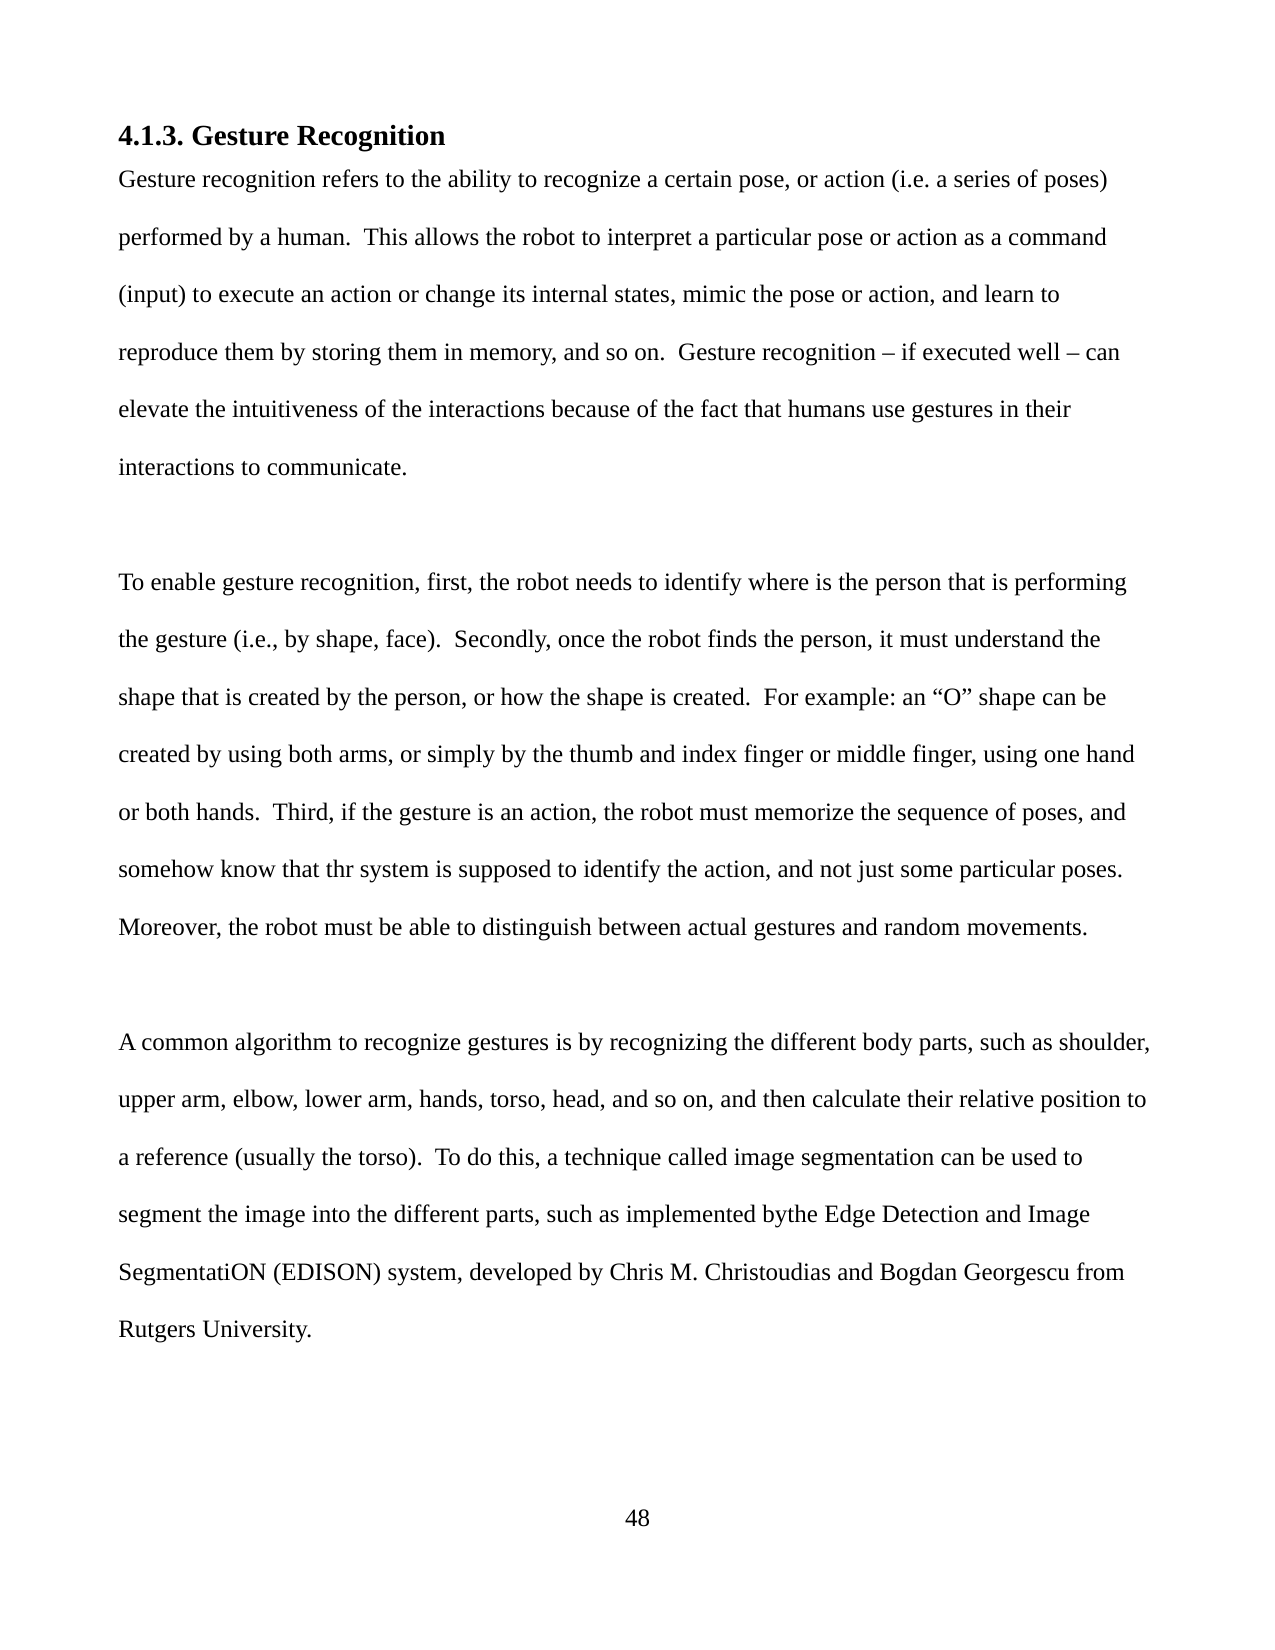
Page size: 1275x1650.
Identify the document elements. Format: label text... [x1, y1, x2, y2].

text To enable gesture recognition, first, the robot needs to identify where is the person that is performing the gesture (i.e., by shape, face). Secondly, once the robot finds the person, it must understand the shape that is created by the person, or how the shape is created. For example: an “O” shape can be created by using both arms, or simply by the thumb and index finger or middle finger, using one hand or both hands. Third, if the gesture is an action, the robot must memorize the sequence of poses, and somehow know that thr system is supposed to identify the action, and not just some particular poses. Moreover, the robot must be able to distinguish between actual gestures and random movements. [118, 567, 1157, 940]
subtitle 4.1.3. Gesture Recognition [118, 118, 1157, 152]
text Gesture recognition refers to the ability to recognize a certain pose, or action (i.e. a series of poses) performed by a human. This allows the robot to interpret a particular pose or action as a command (input) to execute an action or change its internal states, mimic the pose or action, and learn to reproduce them by storing them in memory, and so on. Gesture recognition – if executed well – can elevate the intuitiveness of the interactions because of the fact that humans use gestures in their interactions to communicate. [118, 164, 1157, 480]
text A common algorithm to recognize gestures is by recognizing the different body parts, such as shoulder, upper arm, elbow, lower arm, hands, torso, head, and so on, and then calculate their relative position to a reference (usually the torso). To do this, a technique called image segmentation can be used to segment the image into the different parts, such as implemented bythe Edge Detection and Image SegmentatiON (EDISON) system, developed by Chris M. Christoudias and Bogdan Georgescu from Rutgers University. [118, 1027, 1157, 1343]
